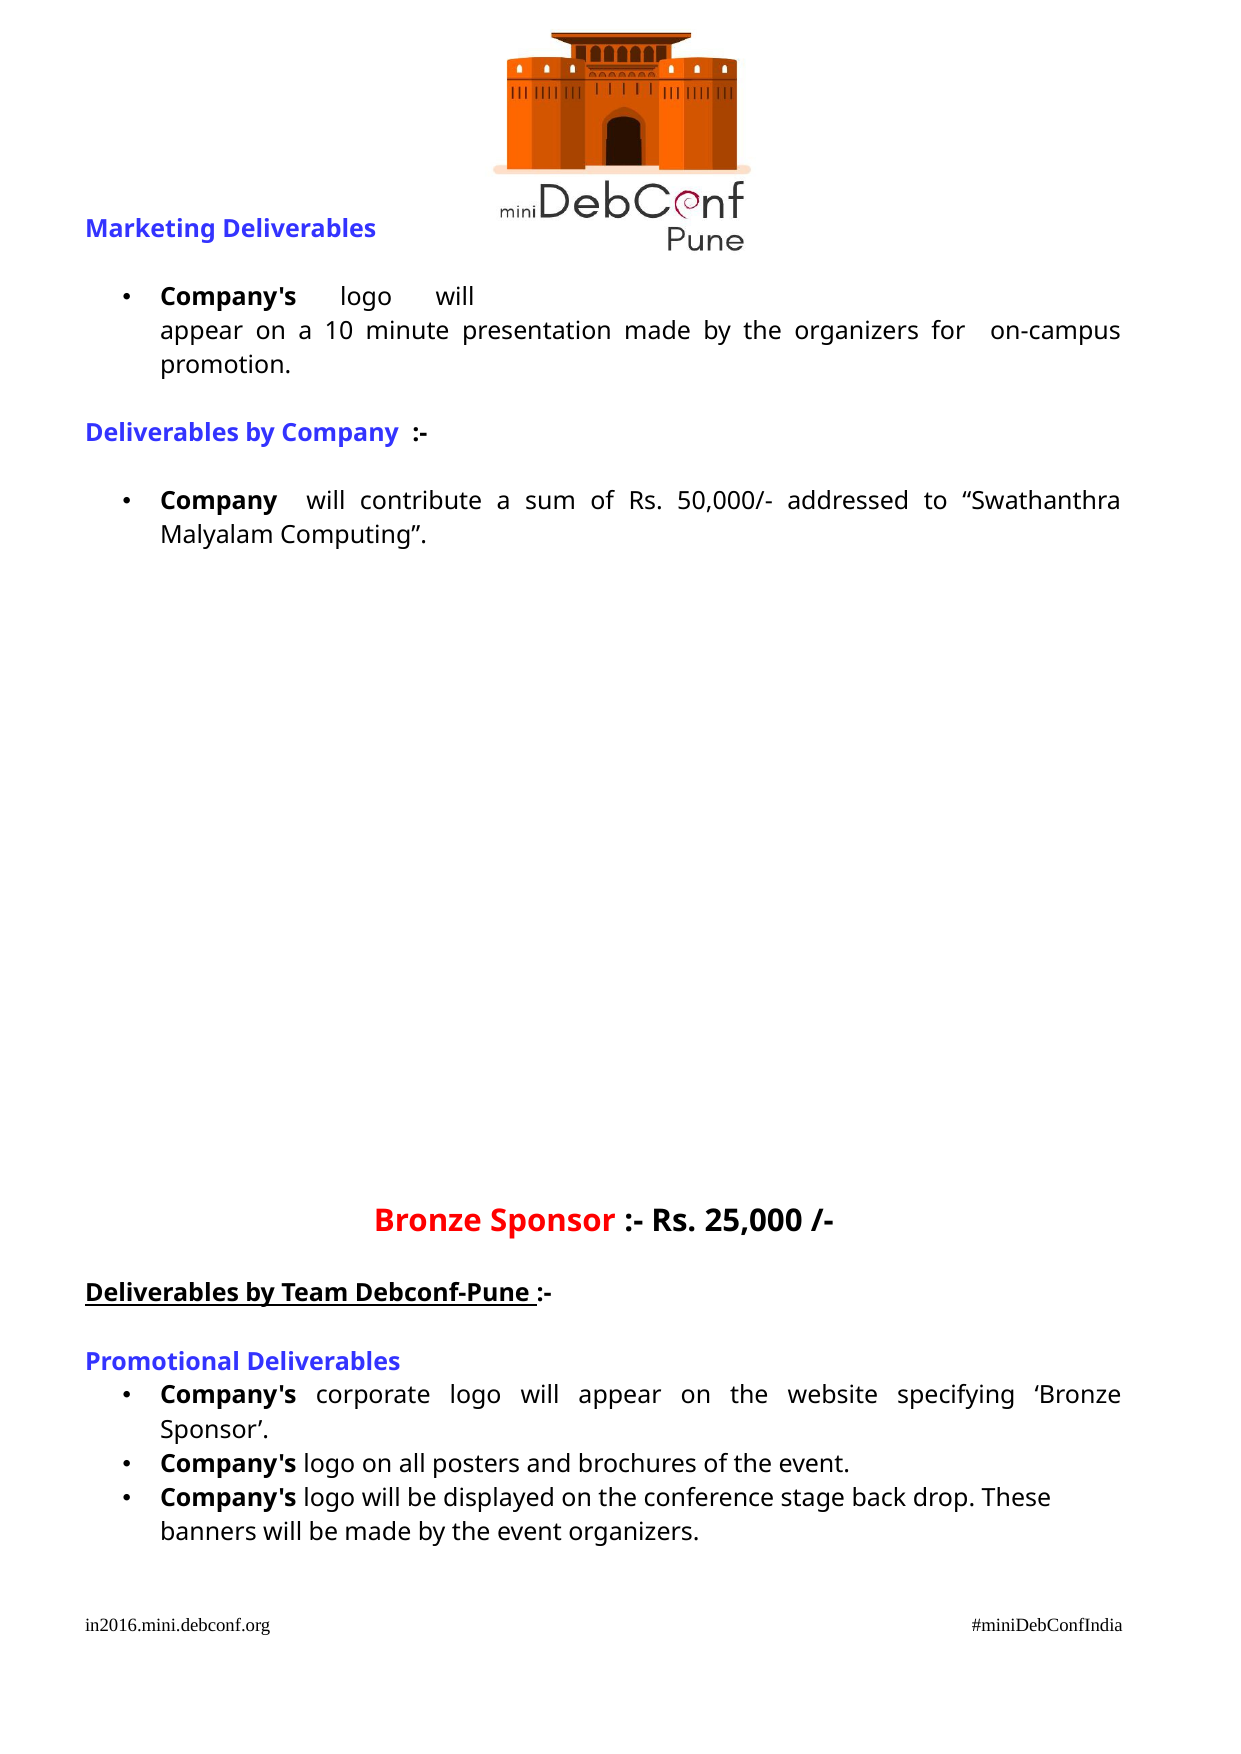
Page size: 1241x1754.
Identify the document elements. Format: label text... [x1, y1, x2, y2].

text Deliverables by Company :- [85, 415, 1123, 449]
text [798, 210, 1123, 244]
list Company's logo will appear on a 10 minute presentation made by the organizers for on-campus promotion. [122, 278, 1123, 381]
text Deliverables by Team Debconf-Pune :- [85, 1275, 1123, 1309]
text Promotional Deliverables [85, 1343, 1123, 1377]
text Marketing Deliverables [85, 210, 474, 244]
list Company's logo will be displayed on the conference stage back drop. These banners will be made by the event organizers. [122, 1479, 1123, 1547]
list Company's corporate logo will appear on the website specifying ‘Bronze Sponsor’. [122, 1377, 1123, 1445]
text Bronze Sponsor :- Rs. 25,000 /- [85, 1198, 1123, 1241]
list Company's logo on all posters and brochures of the event. [122, 1445, 1123, 1479]
picture [474, 0, 798, 298]
list Company will contribute a sum of Rs. 50,000/- addressed to “Swathanthra Malyalam Computing”. [122, 483, 1123, 551]
